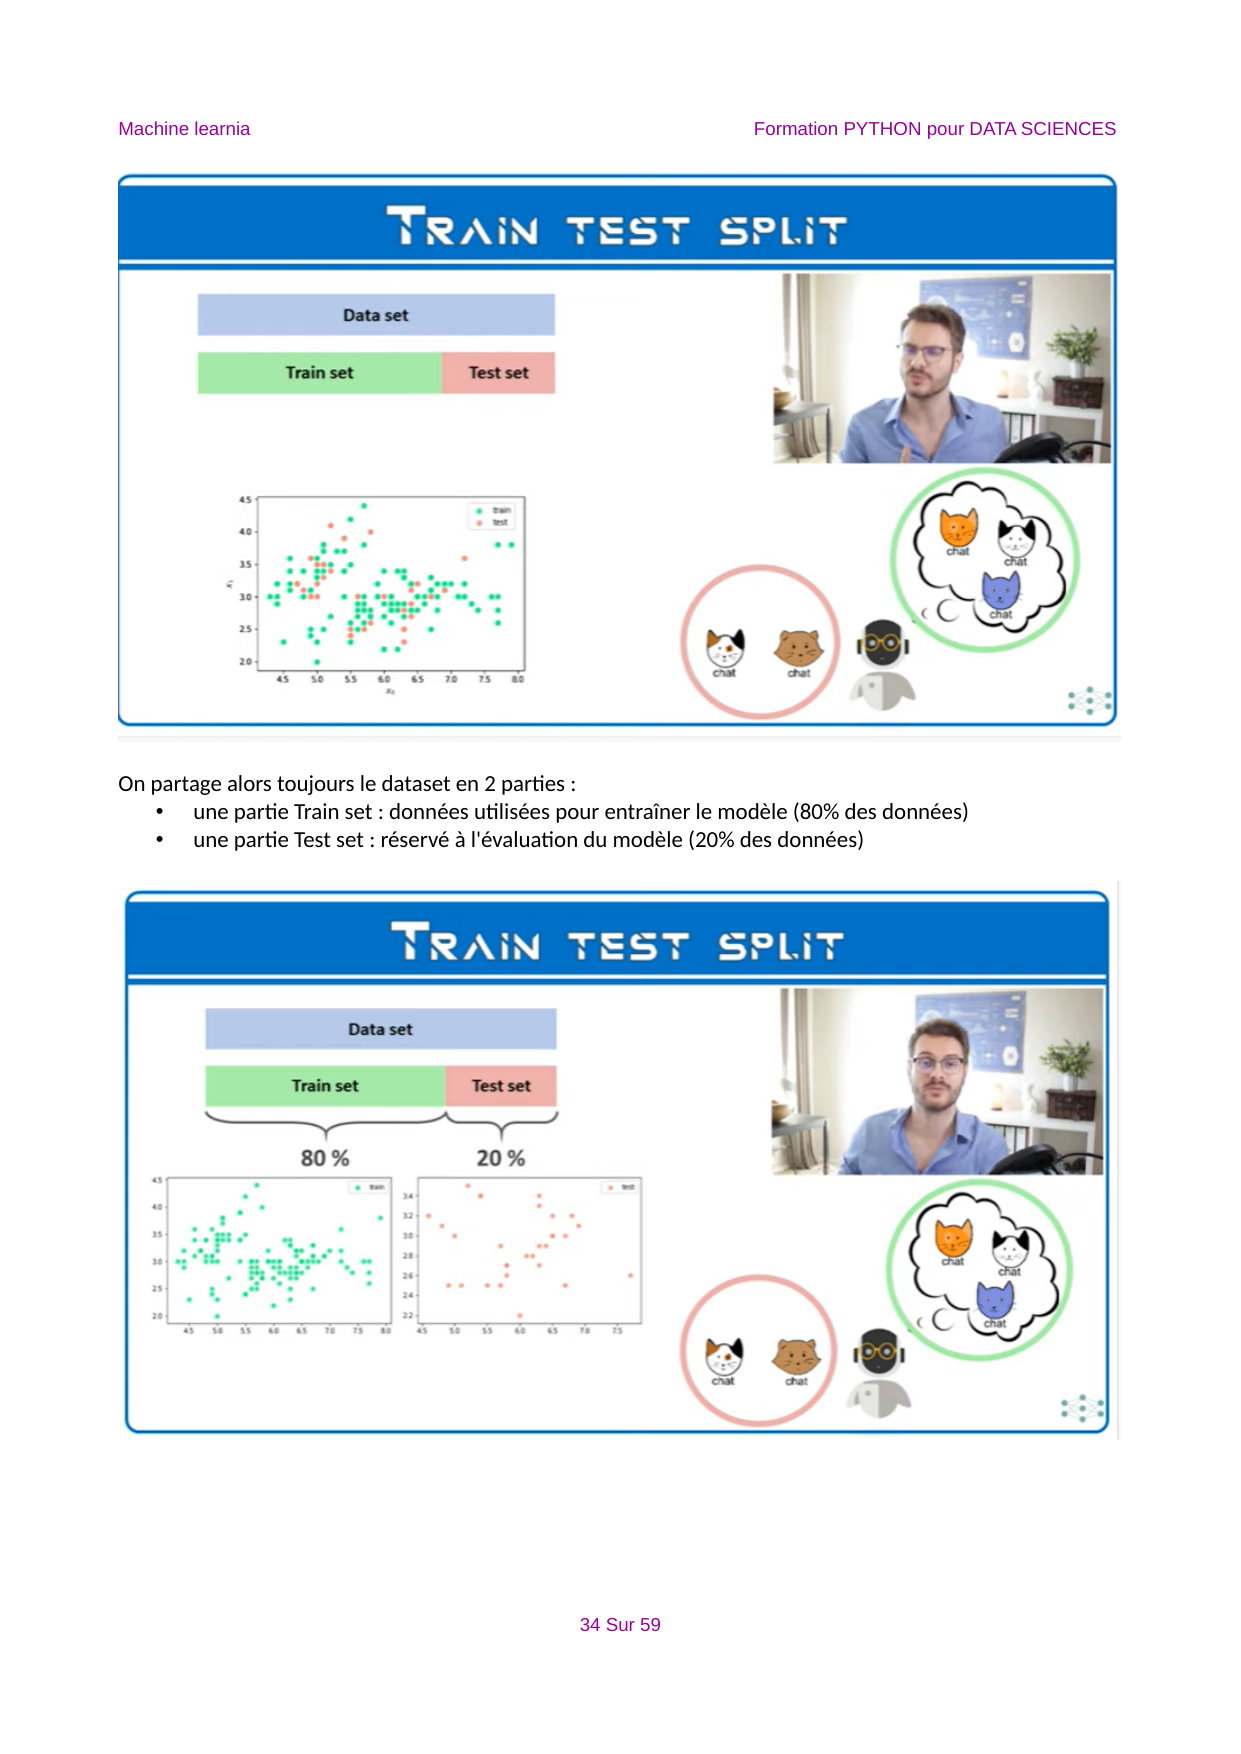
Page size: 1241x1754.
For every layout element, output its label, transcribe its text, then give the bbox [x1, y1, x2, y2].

text On partage alors toujours le dataset en 2 parties : [118, 769, 1122, 797]
picture [118, 881, 1122, 1440]
list une partie Test set : réservé à l'évaluation du modèle (20% des données) [156, 825, 1122, 853]
list une partie Train set : données utilisées pour entraîner le modèle (80% des données) [156, 797, 1122, 825]
picture [118, 169, 1122, 742]
